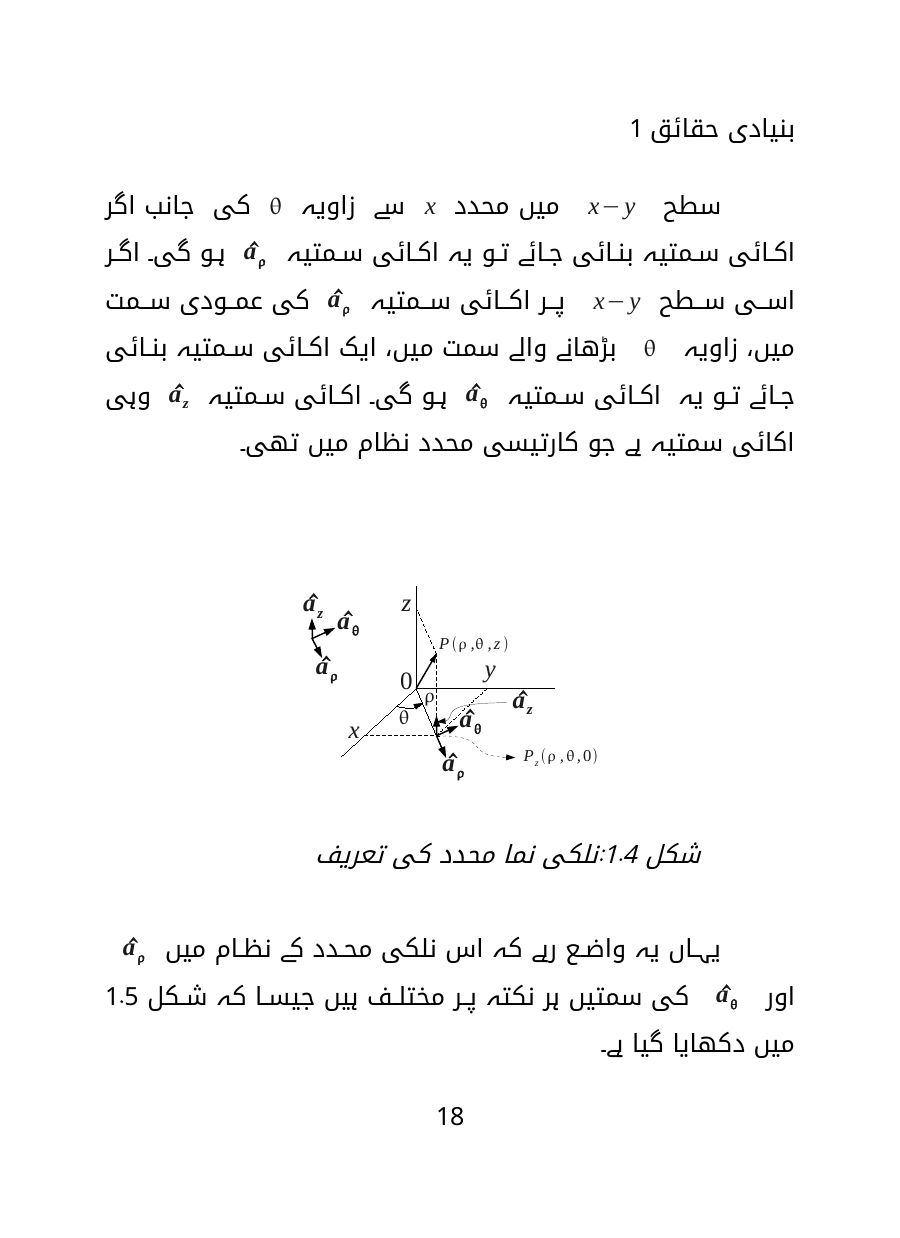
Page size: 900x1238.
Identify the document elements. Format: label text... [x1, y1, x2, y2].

text شکل 1.4:نلکی نما محدد کی تعریف [198, 538, 700, 879]
text یہاں یہ واضع رہے کہ اس نلکی محدد کے نظام میں اور کی سمتیں ہر نکتہ پر مختلف ہیں جیسا کہ شکل 1.5 میں دکھایا گیا ہے۔ [105, 926, 795, 1068]
text سطح میں محددسے زاویہکی جانب اگر اکائی سمتیہ بنائی جائے تو یہ اکائی سمتیہہو گی۔ اگر اسی سطح پر اکائی سمتیہکی عمودی سمت میں، زاویہ بڑھانے والے سمت میں، ایک اکائی سمتیہ بنائی جائے تو یہ اکائی سمتیہہو گی۔ اکائی سمتیہوہی اکائی سمتیہ ہے جو کارتیسی محدد نظام میں تھی۔ [105, 182, 795, 467]
